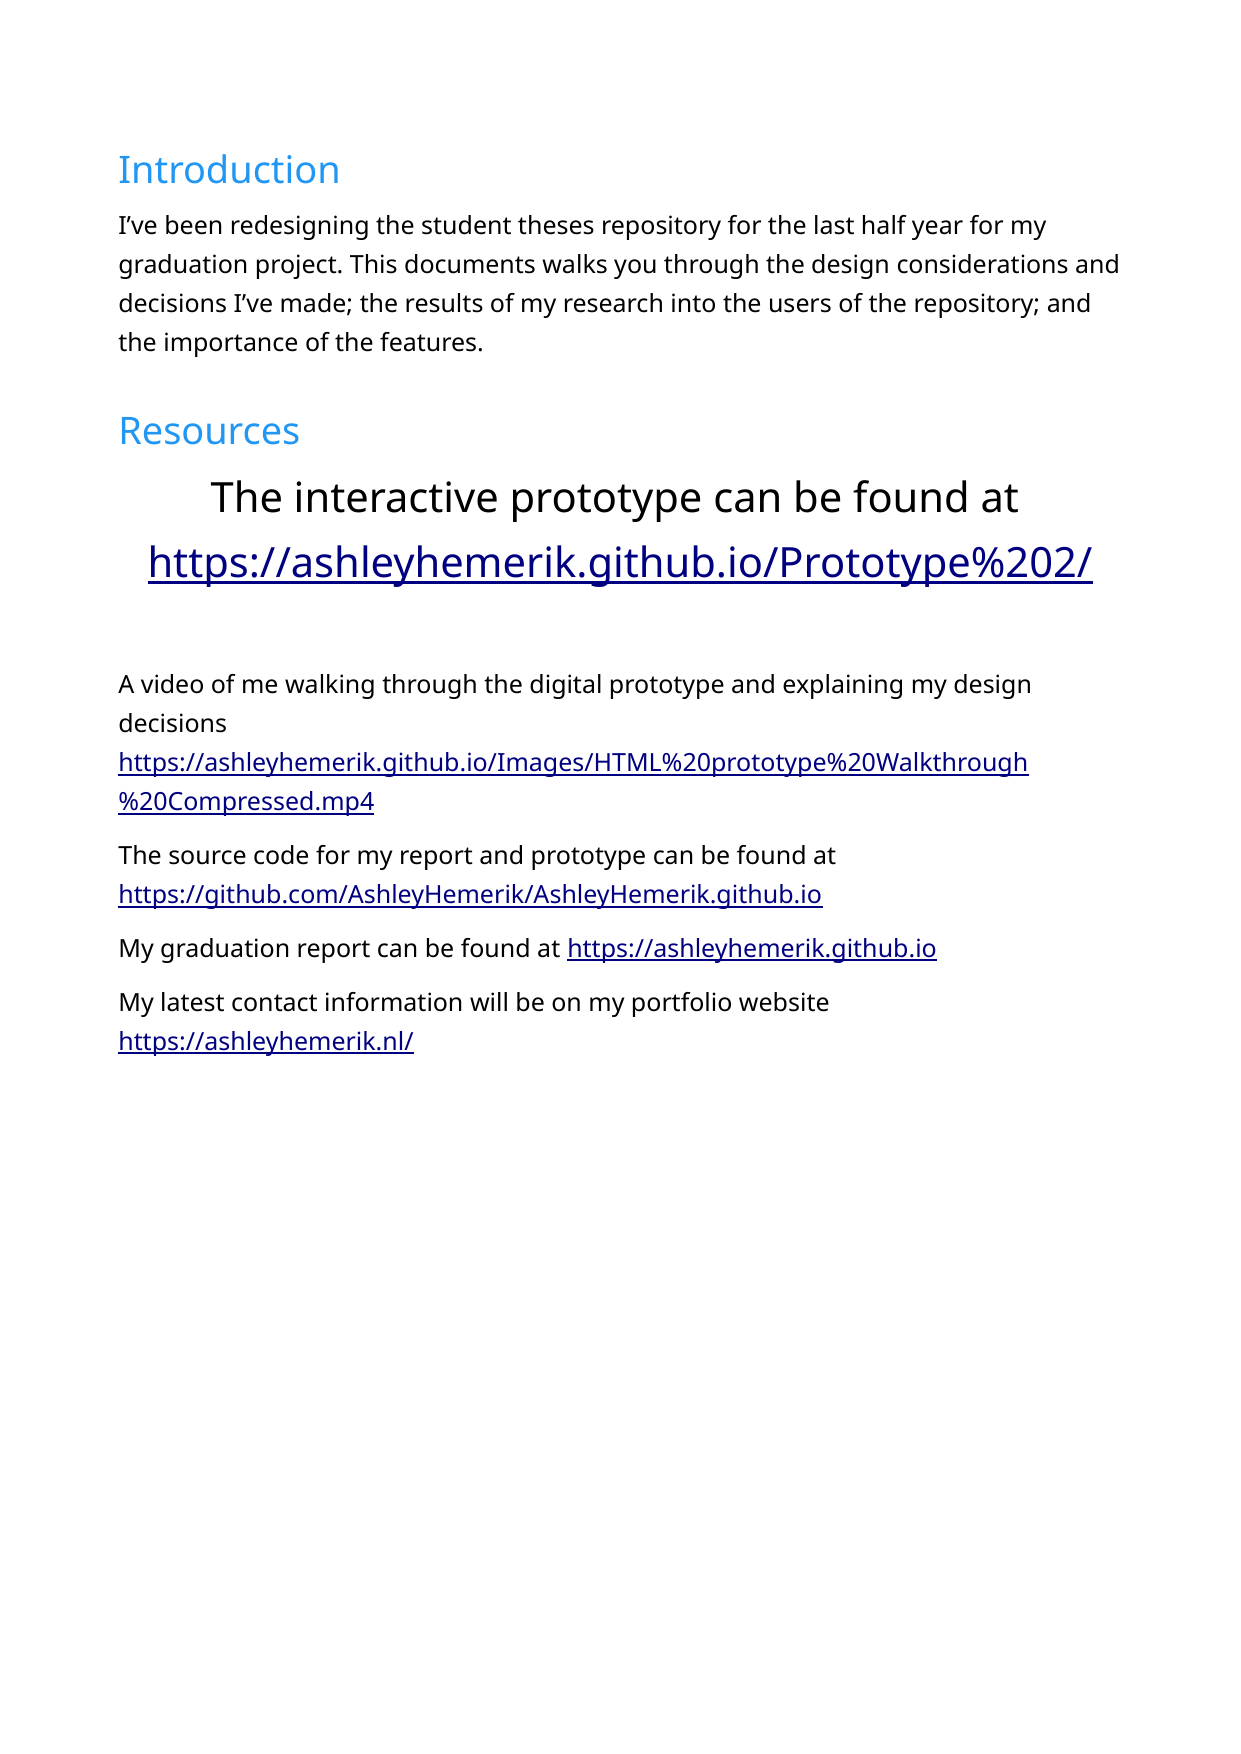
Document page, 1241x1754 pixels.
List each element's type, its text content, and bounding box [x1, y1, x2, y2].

text My latest contact information will be on my portfolio website https://ashleyhemerik.nl/ [118, 984, 1122, 1058]
text I’ve been redesigning the student theses repository for the last half year for my graduation project. This documents walks you through the design considerations and decisions I’ve made; the results of my research into the users of the repository; and the importance of the features. [118, 207, 1122, 359]
text A video of me walking through the digital prototype and explaining my design decisions https://ashleyhemerik.github.io/Images/HTML%20prototype%20Walkthrough%20Compressed.mp4 [118, 666, 1122, 818]
text My graduation report can be found at https://ashleyhemerik.github.io [118, 931, 1122, 965]
subtitle Resources [118, 403, 1122, 455]
text The interactive prototype can be found at https://ashleyhemerik.github.io/Prototype%202/ [118, 468, 1122, 590]
subtitle Introduction [118, 143, 1122, 195]
text The source code for my report and prototype can be found at https://github.com/AshleyHemerik/AshleyHemerik.github.io [118, 838, 1122, 911]
